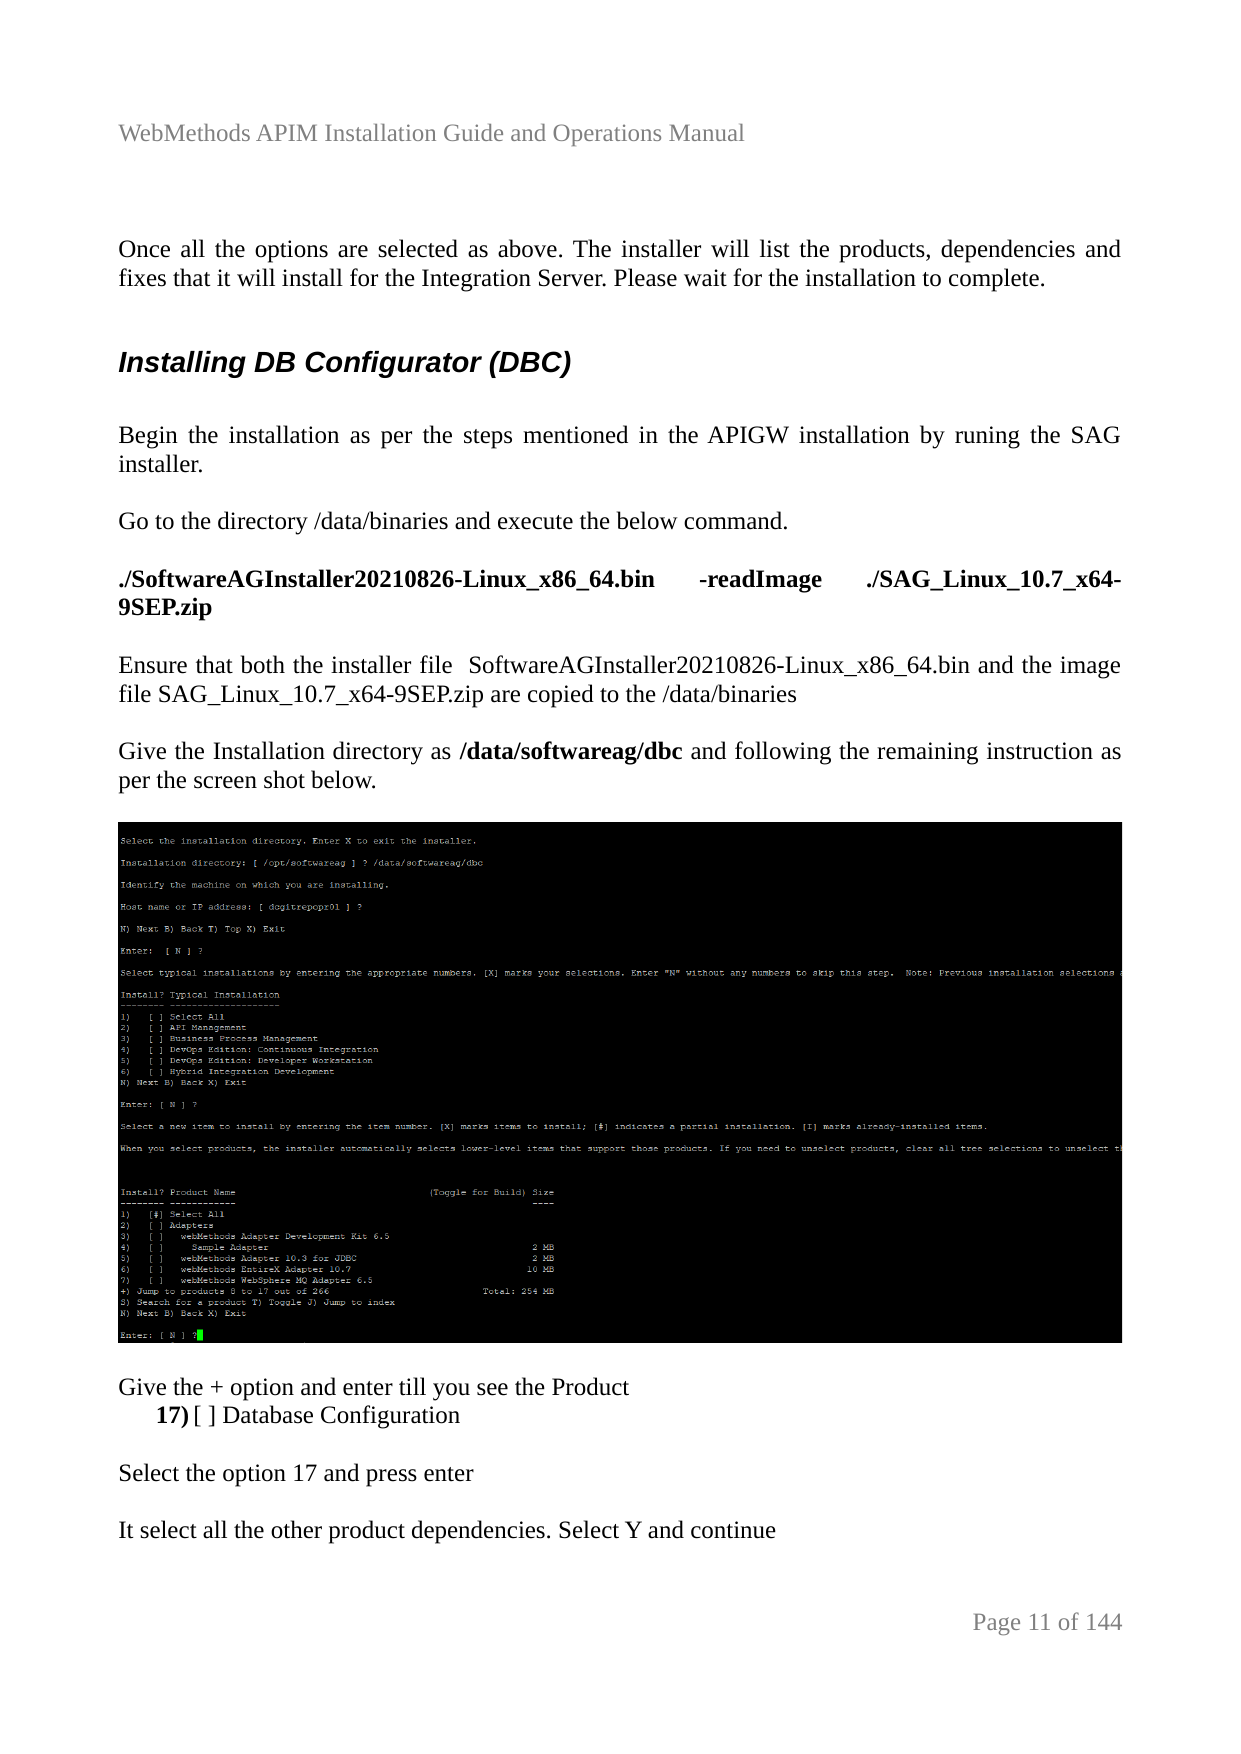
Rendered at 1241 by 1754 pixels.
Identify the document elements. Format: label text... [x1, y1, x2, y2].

text Ensure that both the installer file SoftwareAGInstaller20210826-Linux_x86_64.bin and the image file SAG_Linux_10.7_x64-9SEP.zip are copied to the /data/binaries [118, 650, 1122, 707]
picture [118, 822, 1123, 1343]
text Once all the options are selected as above. The installer will list the products, dependencies and fixes that it will install for the Integration Server. Please wait for the installation to complete. [118, 234, 1122, 291]
text Give the + option and enter till you see the Product [118, 1372, 1122, 1400]
text Begin the installation as per the steps mentioned in the APIGW installation by runing the SAG installer. [118, 420, 1122, 477]
text Give the Installation directory as /data/softwareag/dbc and following the remaining instruction as per the screen shot below. [118, 736, 1122, 794]
text ./SoftwareAGInstaller20210826-Linux_x86_64.bin -readImage ./SAG_Linux_10.7_x64-9SEP.zip [118, 564, 1122, 621]
text It select all the other product dependencies. Select Y and continue [118, 1515, 1122, 1544]
subtitle Installing DB Configurator (DBC) [118, 345, 1122, 379]
list [ ] Database Configuration [156, 1400, 1122, 1429]
text Select the option 17 and press enter [118, 1458, 1122, 1487]
text Go to the directory /data/binaries and execute the below command. [118, 506, 1122, 535]
